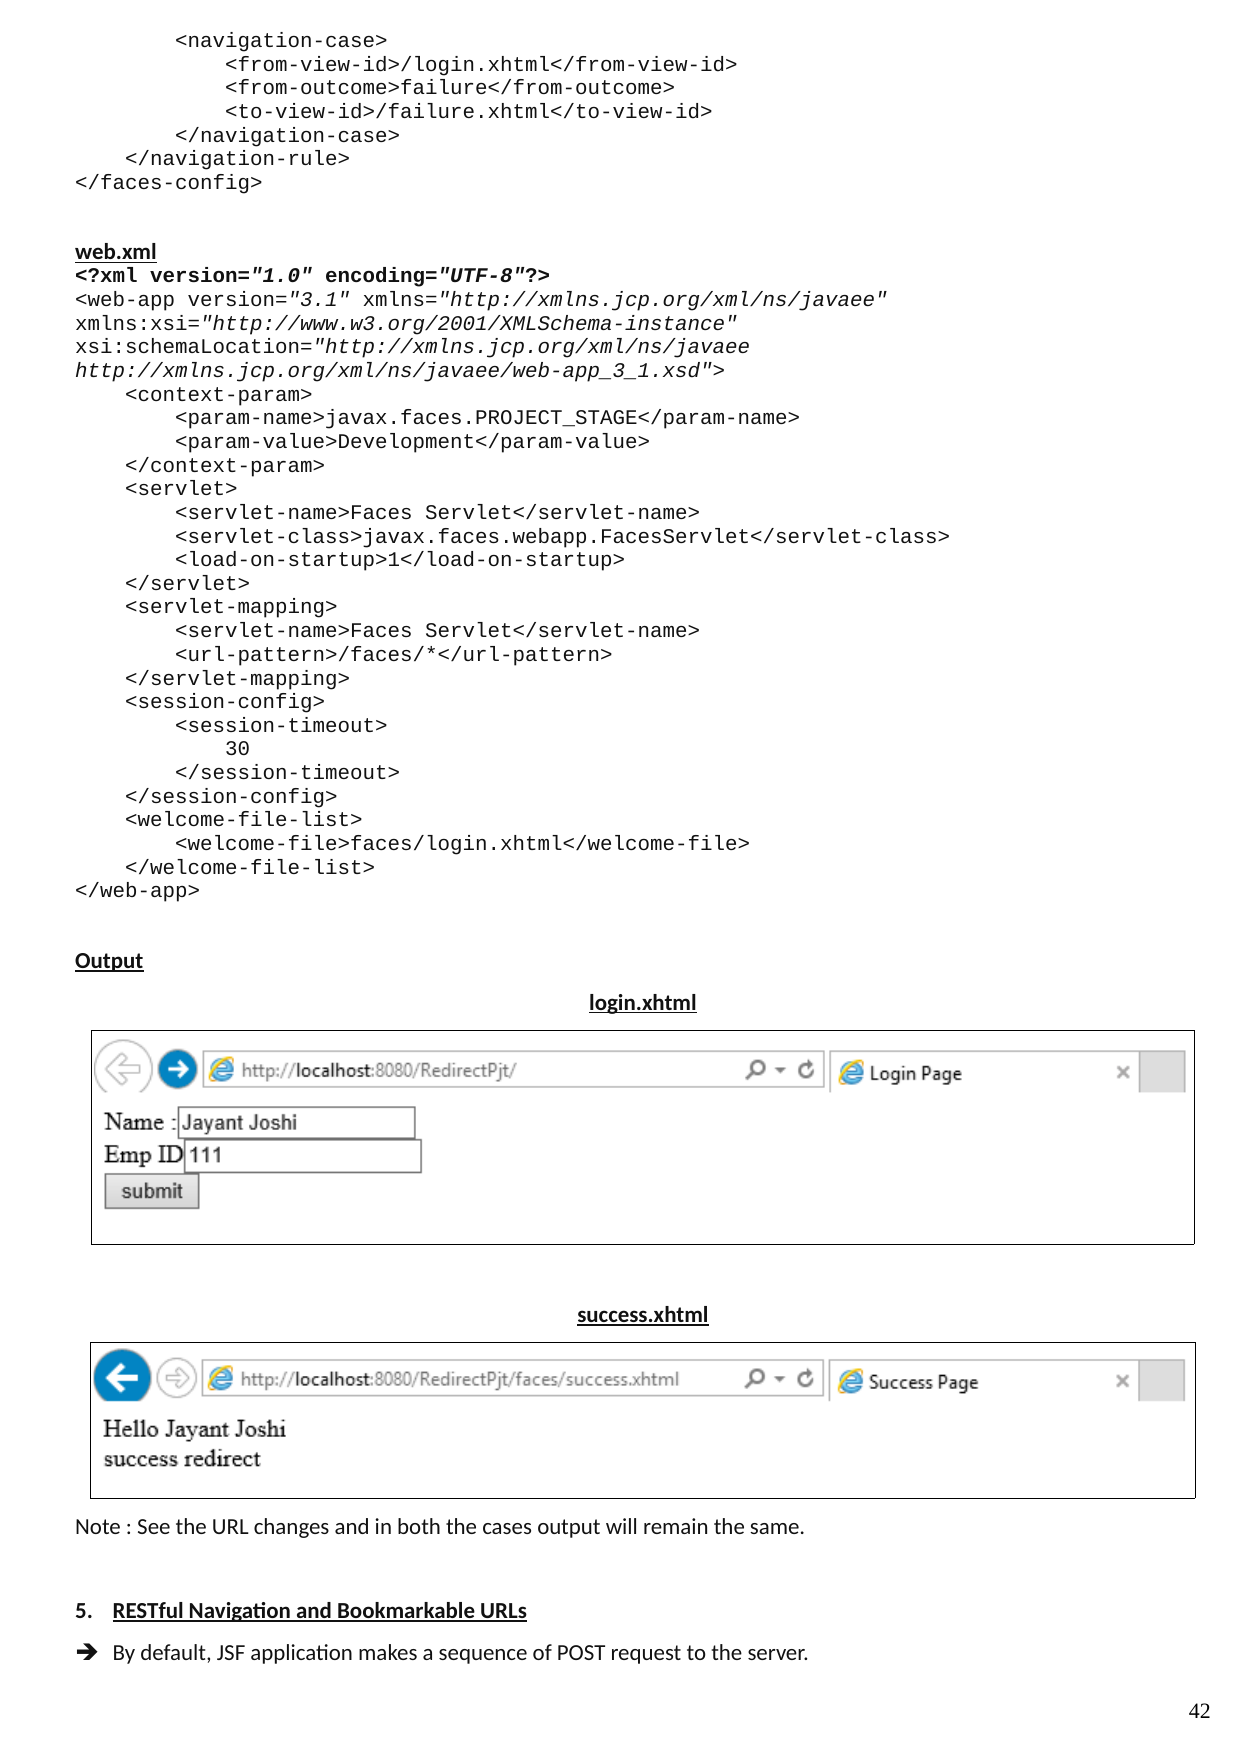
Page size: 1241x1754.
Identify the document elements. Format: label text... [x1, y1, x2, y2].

text <?xml version="1.0" encoding="UTF-8"?> [75, 266, 1211, 289]
text <navigation-case> [75, 30, 1211, 54]
text <from-view-id>/login.xhtml</from-view-id> [75, 54, 1211, 77]
text </context-param> [75, 455, 1211, 478]
text <load-on-startup>1</load-on-startup> [75, 549, 1211, 573]
text Note : See the URL changes and in both the cases output will remain the same. [75, 1342, 1211, 1540]
text <servlet> [75, 478, 1211, 502]
text <param-value>Development</param-value> [75, 431, 1211, 455]
text 5. RESTful Navigation and Bookmarkable URLs [75, 1596, 1211, 1624]
text <from-outcome>failure</from-outcome> [75, 77, 1211, 101]
text </session-config> [75, 786, 1211, 809]
text <web-app version="3.1" xmlns="http://xmlns.jcp.org/xml/ns/javaee" xmlns:xsi="http://www.w3.org/2001/XMLSchema-instance" xsi:schemaLocation="http://xmlns.jcp.org/xml/ns/javaee http://xmlns.jcp.org/xml/ns/javaee/web-app_3_1.xsd"> [75, 289, 1211, 384]
text <param-name>javax.faces.PROJECT_STAGE</param-name> [75, 407, 1211, 431]
text </navigation-rule> [75, 148, 1211, 172]
text </faces-config> [75, 172, 1211, 196]
text login.xhtml [75, 988, 1211, 1016]
text </servlet-mapping> [75, 667, 1211, 691]
text <servlet-class>javax.faces.webapp.FacesServlet</servlet-class> [75, 526, 1211, 549]
text </web-app> [75, 880, 1211, 904]
text </session-timeout> [75, 762, 1211, 786]
text <session-config> [75, 691, 1211, 715]
text <welcome-file>faces/login.xhtml</welcome-file> [75, 833, 1211, 857]
text 30 [75, 738, 1211, 762]
text Output [75, 946, 1211, 974]
text <url-pattern>/faces/*</url-pattern> [75, 644, 1211, 667]
text </welcome-file-list> [75, 857, 1211, 880]
text <welcome-file-list> [75, 809, 1211, 833]
text <to-view-id>/failure.xhtml</to-view-id> [75, 101, 1211, 124]
list By default, JSF application makes a sequence of POST request to the server. [75, 1638, 1211, 1666]
text web.xml [75, 237, 1211, 266]
text <servlet-mapping> [75, 597, 1211, 620]
text <servlet-name>Faces Servlet</servlet-name> [75, 502, 1211, 526]
text <context-param> [75, 384, 1211, 407]
text </navigation-case> [75, 124, 1211, 148]
text <session-timeout> [75, 715, 1211, 738]
text </servlet> [75, 573, 1211, 597]
text <servlet-name>Faces Servlet</servlet-name> [75, 620, 1211, 644]
text success.xhtml [75, 1300, 1211, 1328]
